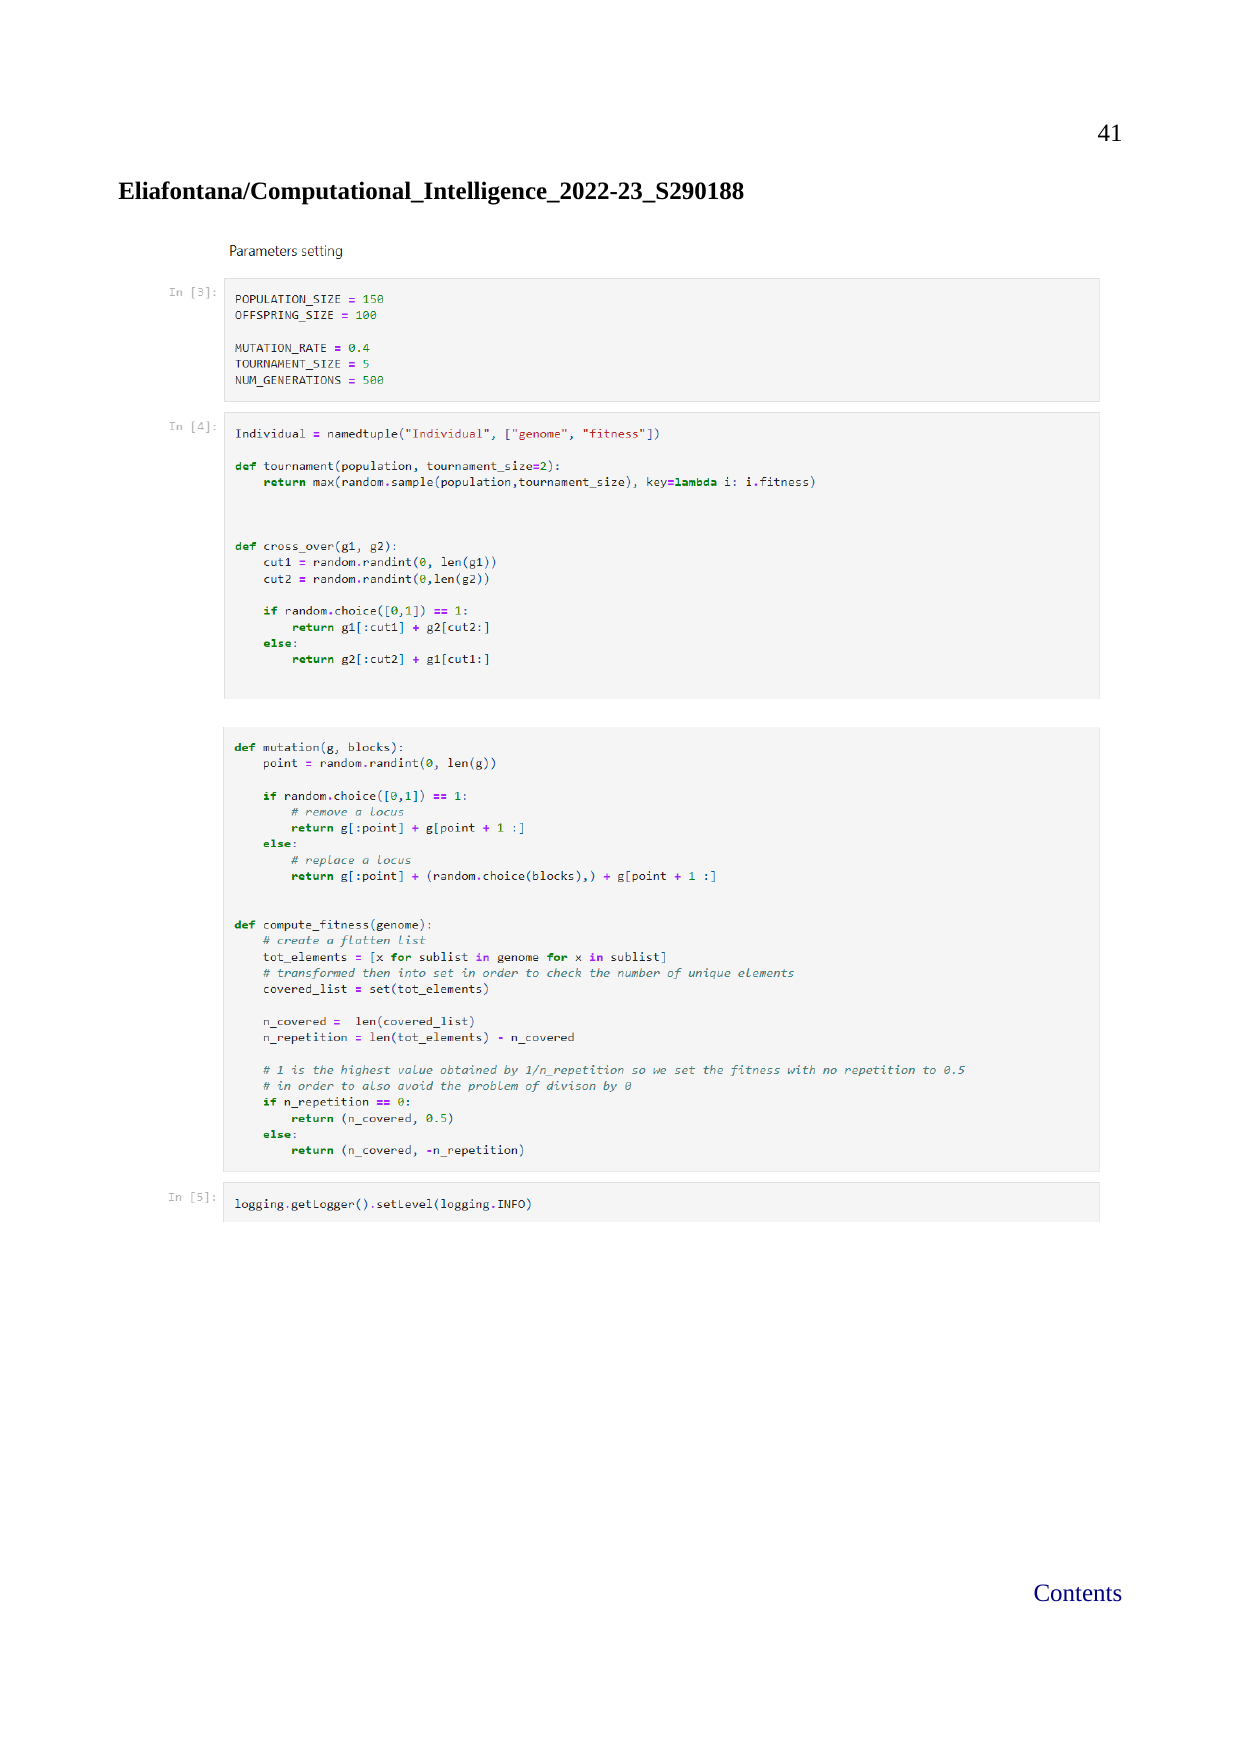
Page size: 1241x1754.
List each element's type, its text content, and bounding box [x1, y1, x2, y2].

picture [118, 233, 1123, 699]
text Eliafontana/Computational_Intelligence_2022-23_S290188 [118, 176, 1122, 205]
picture [118, 727, 1123, 1222]
